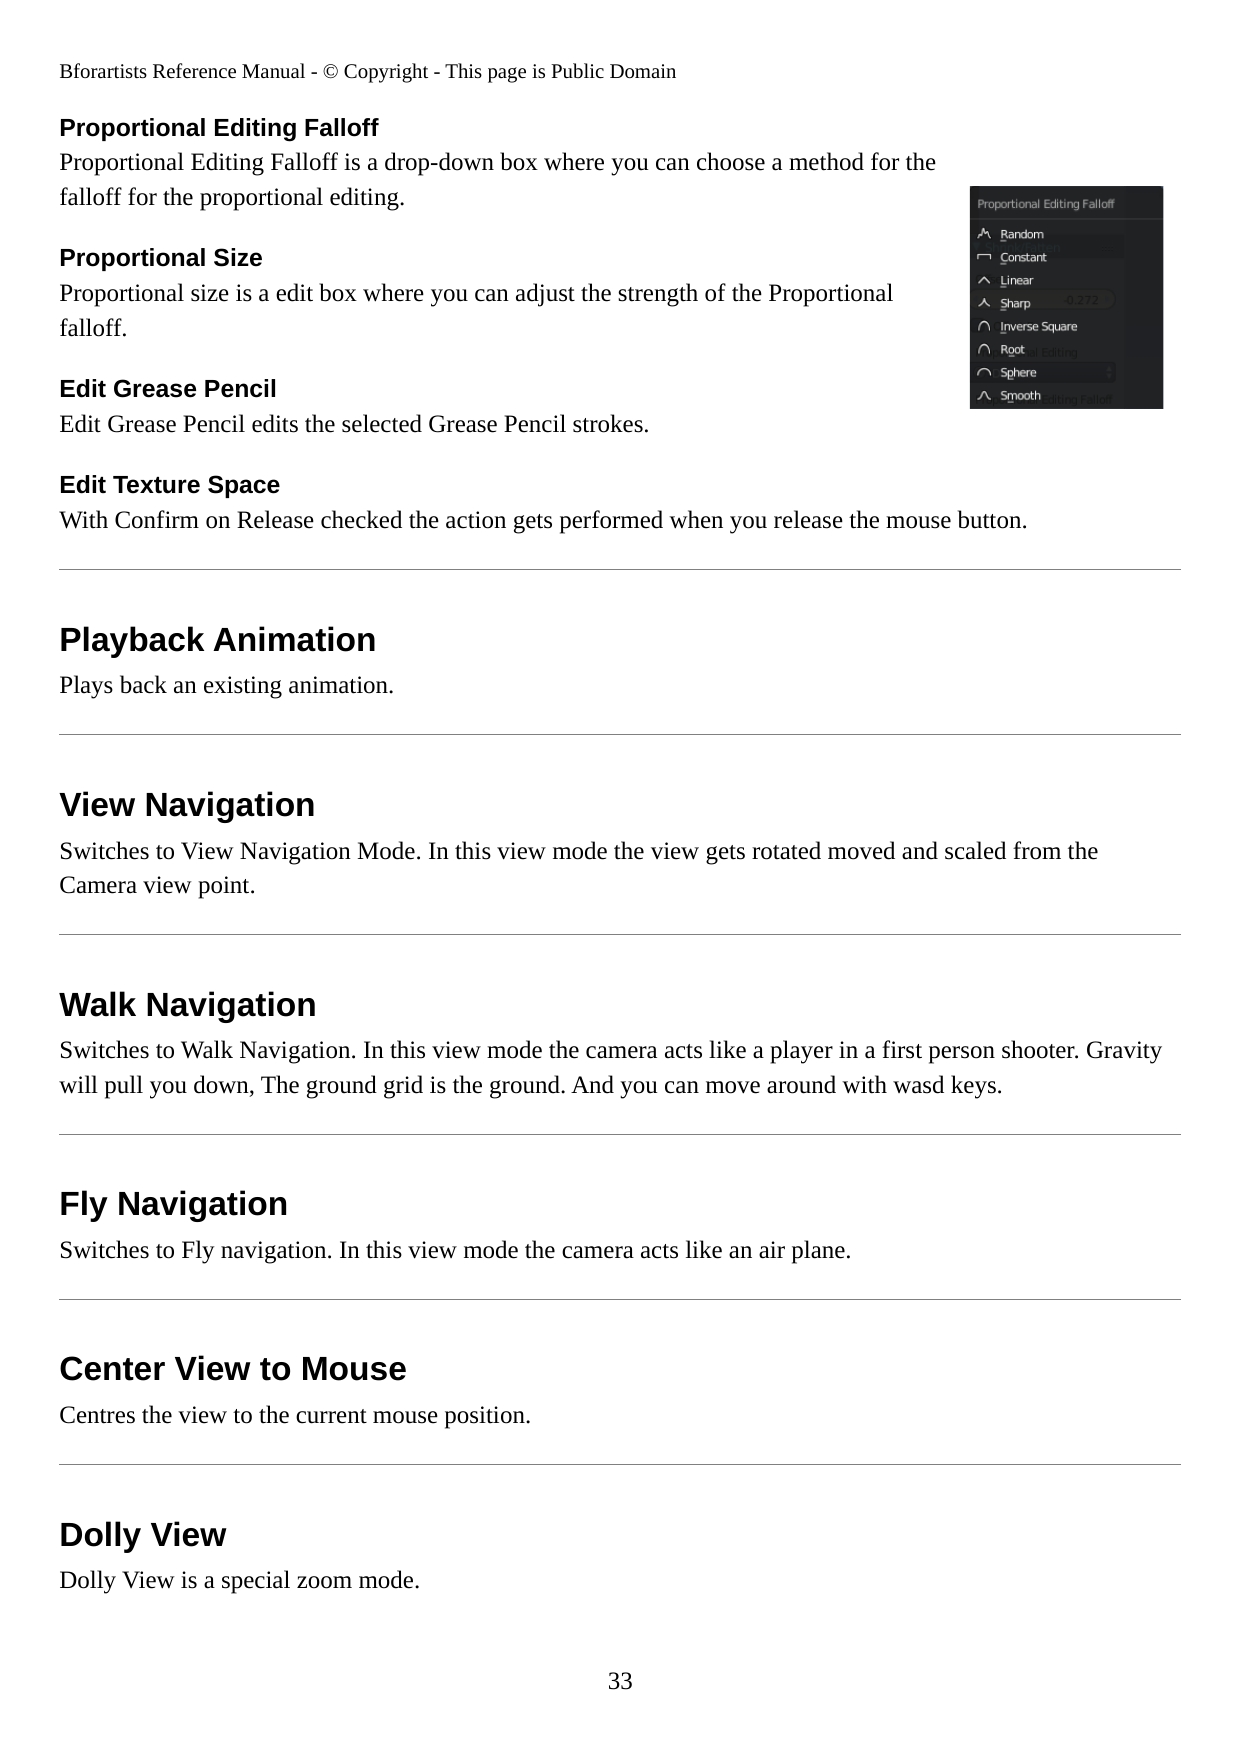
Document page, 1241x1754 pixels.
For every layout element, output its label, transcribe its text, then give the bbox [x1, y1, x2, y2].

subtitle View Navigation [59, 785, 1181, 823]
subtitle [1164, 374, 1181, 403]
text Edit Grease Pencil edits the selected Grease Pencil strokes. [59, 409, 1181, 438]
subtitle [1164, 243, 1181, 272]
text Switches to Fly navigation. In this view mode the camera acts like an air plane. [59, 1235, 1181, 1264]
text Switches to Walk Navigation. In this view mode the camera acts like a player in a first person shooter. Gravity will pull you down, The ground grid is the ground. And you can move around with wasd keys. [59, 1036, 1181, 1099]
subtitle Edit Texture Space [59, 471, 1181, 499]
subtitle Playback Animation [59, 619, 1181, 658]
text Proportional size is a edit box where you can adjust the strength of the Proportional falloff. [59, 278, 969, 341]
subtitle Edit Grease Pencil [59, 374, 969, 403]
text Proportional Editing Falloff is a drop-down box where you can choose a method for the falloff for the proportional editing. [59, 147, 1181, 211]
text Plays back an existing animation. [59, 671, 1181, 699]
text Switches to View Navigation Mode. In this view mode the view gets rotated moved and scaled from the Camera view point. [59, 836, 1181, 899]
subtitle Walk Navigation [59, 984, 1181, 1023]
text Centres the view to the current mouse position. [59, 1400, 1181, 1429]
picture [969, 186, 1164, 409]
subtitle Proportional Size [59, 243, 969, 272]
text Dolly View is a special zoom mode. [59, 1566, 1181, 1594]
text With Confirm on Release checked the action gets performed when you release the mouse button. [59, 505, 1181, 534]
subtitle Proportional Editing Falloff [59, 113, 1181, 141]
subtitle Fly Navigation [59, 1184, 1181, 1223]
subtitle Dolly View [59, 1514, 1181, 1553]
subtitle Center View to Mouse [59, 1349, 1181, 1388]
